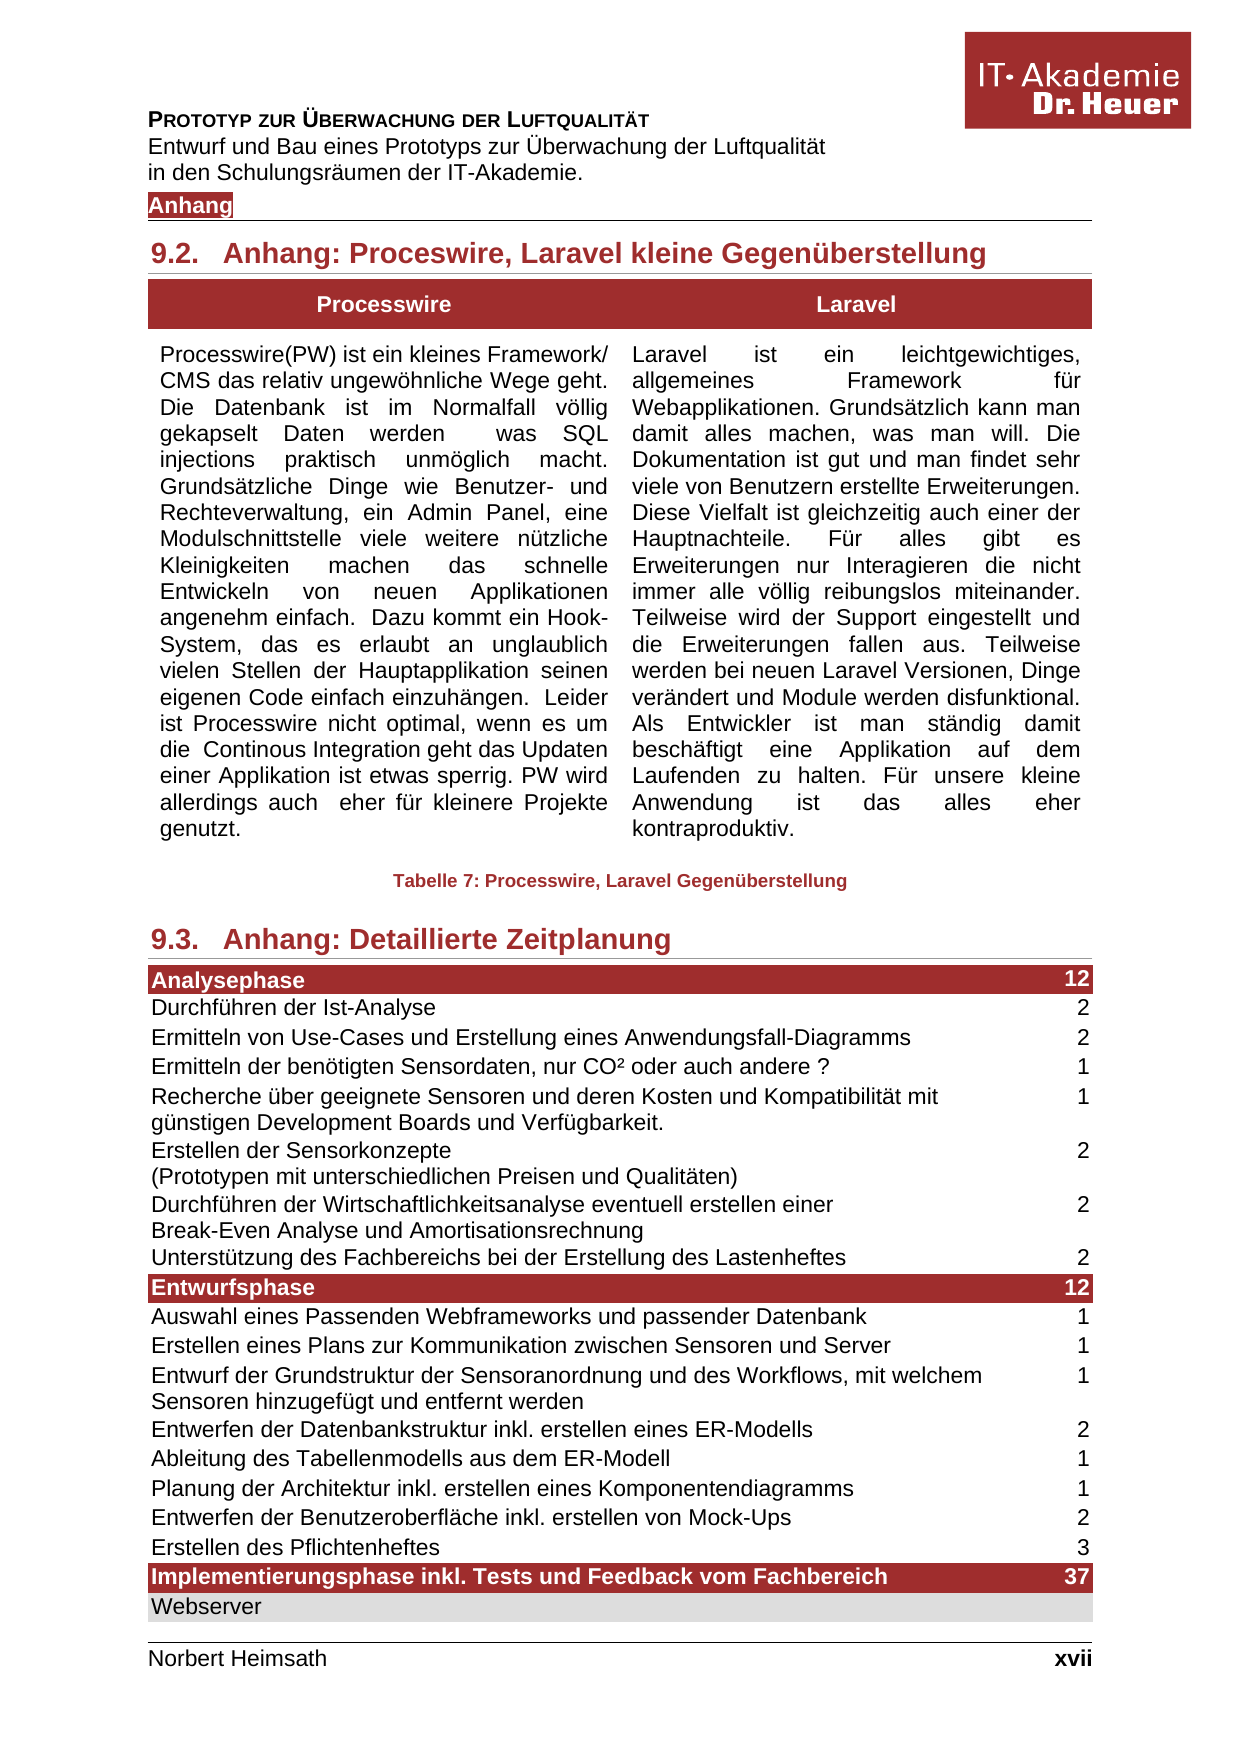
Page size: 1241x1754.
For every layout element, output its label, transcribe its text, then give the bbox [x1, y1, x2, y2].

table_cell Ermitteln der benötigten Sensordaten, nur CO² oder auch andere ? [148, 1053, 1016, 1083]
table_cell Unterstützung des Fachbereichs bei der Erstellung des Lastenheftes [148, 1244, 1016, 1273]
table_cell Planung der Architektur inkl. erstellen eines Komponentendiagramms [148, 1475, 1016, 1504]
table_cell 1 [1016, 1333, 1093, 1362]
table_cell 12 [1016, 1274, 1093, 1303]
table_header Laravel [620, 279, 1092, 329]
table_cell 3 [1016, 1534, 1093, 1563]
table_cell Entwurf der Grundstruktur der Sensoranordnung und des Workflows, mit welchem Sensoren hinzugefügt und entfernt werden [148, 1362, 1016, 1416]
table_cell 1 [1016, 1083, 1093, 1137]
table_cell 1 [1016, 1053, 1093, 1083]
table_cell 37 [1016, 1563, 1093, 1593]
table_cell 2 [1016, 1244, 1093, 1273]
table_cell Implementierungsphase inkl. Tests und Feedback vom Fachbereich [148, 1563, 1016, 1593]
table_cell Entwerfen der Benutzeroberfläche inkl. erstellen von Mock-Ups [148, 1504, 1016, 1534]
table_cell Erstellen eines Plans zur Kommunikation zwischen Sensoren und Server [148, 1333, 1016, 1362]
table_cell Entwerfen der Datenbankstruktur inkl. erstellen eines ER-Modells [148, 1416, 1016, 1445]
table_cell Entwurfsphase [148, 1274, 1016, 1303]
table_cell Erstellen des Pflichtenheftes [148, 1534, 1016, 1563]
table_cell 2 [1016, 1416, 1093, 1445]
table_cell [1016, 1593, 1093, 1622]
table_cell Durchführen der Ist-Analyse [148, 994, 1016, 1024]
table_cell Recherche über geeignete Sensoren und deren Kosten und Kompatibilität mit günstigen Development Boards und Verfügbarkeit. [148, 1083, 1016, 1137]
table_cell 2 [1016, 1504, 1093, 1534]
table_cell 2 [1016, 1024, 1093, 1053]
table_cell Ermitteln von Use-Cases und Erstellung eines Anwendungsfall-Diagramms [148, 1024, 1016, 1053]
table_cell 2 [1016, 1137, 1093, 1191]
table_cell Auswahl eines Passenden Webframeworks und passender Datenbank [148, 1303, 1016, 1332]
table_cell Ableitung des Tabellenmodells aus dem ER-Modell [148, 1445, 1016, 1475]
table_header 12 [1016, 965, 1093, 994]
table_cell 1 [1016, 1475, 1093, 1504]
text Tabelle 7: Processwire, Laravel Gegenüberstellung [148, 870, 1092, 892]
table_cell Laravel ist ein leichtgewichtiges, allgemeines Framework für Webapplikationen. Grundsätzlich kann man damit alles machen, was man will. Die Dokumentation ist gut und man findet sehr viele von Benutzern erstellte Erweiterungen. Diese Vielfalt ist gleichzeitig auch einer der Hauptnachteile. Für alles gibt es Erweiterungen nur Interagieren die nicht immer alle völlig reibungslos miteinander. Teilweise wird der Support eingestellt und die Erweiterungen fallen aus. Teilweise werden bei neuen Laravel Versionen, Dinge verändert und Module werden disfunktional. Als Entwickler ist man ständig damit beschäftigt eine Applikation auf dem Laufenden zu halten. Für unsere kleine Anwendung ist das alles eher kontraproduktiv. [620, 329, 1092, 870]
subtitle Anhang: Proceswire, Laravel kleine Gegenüberstellung [148, 233, 1092, 273]
table_cell Webserver [148, 1593, 1016, 1622]
table_cell Processwire(PW) ist ein kleines Framework/CMS das relativ ungewöhnliche Wege geht. Die Datenbank ist im Normalfall völlig gekapselt Daten werden was SQL injections praktisch unmöglich macht. Grundsätzliche Dinge wie Benutzer- und Rechteverwaltung, ein Admin Panel, eine Modulschnittstelle viele weitere nützliche Kleinigkeiten machen das schnelle Entwickeln von neuen Applikationen angenehm einfach. Dazu kommt ein Hook-System, das es erlaubt an unglaublich vielen Stellen der Hauptapplikation seinen eigenen Code einfach einzuhängen. Leider ist Processwire nicht optimal, wenn es um die Continous Integration geht das Updaten einer Applikation ist etwas sperrig. PW wird allerdings auch eher für kleinere Projekte genutzt. [148, 329, 620, 870]
table_cell Erstellen der Sensorkonzepte (Prototypen mit unterschiedlichen Preisen und Qualitäten) [148, 1137, 1016, 1191]
table_cell 2 [1016, 994, 1093, 1024]
table_header Analysephase [148, 965, 1016, 994]
subtitle Anhang: Detaillierte Zeitplanung [148, 919, 1092, 958]
table_cell 1 [1016, 1362, 1093, 1416]
table_cell 2 [1016, 1191, 1093, 1244]
table_cell 1 [1016, 1445, 1093, 1475]
table_cell Durchführen der Wirtschaftlichkeitsanalyse eventuell erstellen einer Break-Even Analyse und Amortisationsrechnung [148, 1191, 1016, 1244]
table_cell 1 [1016, 1303, 1093, 1332]
table_header Processwire [148, 279, 620, 329]
